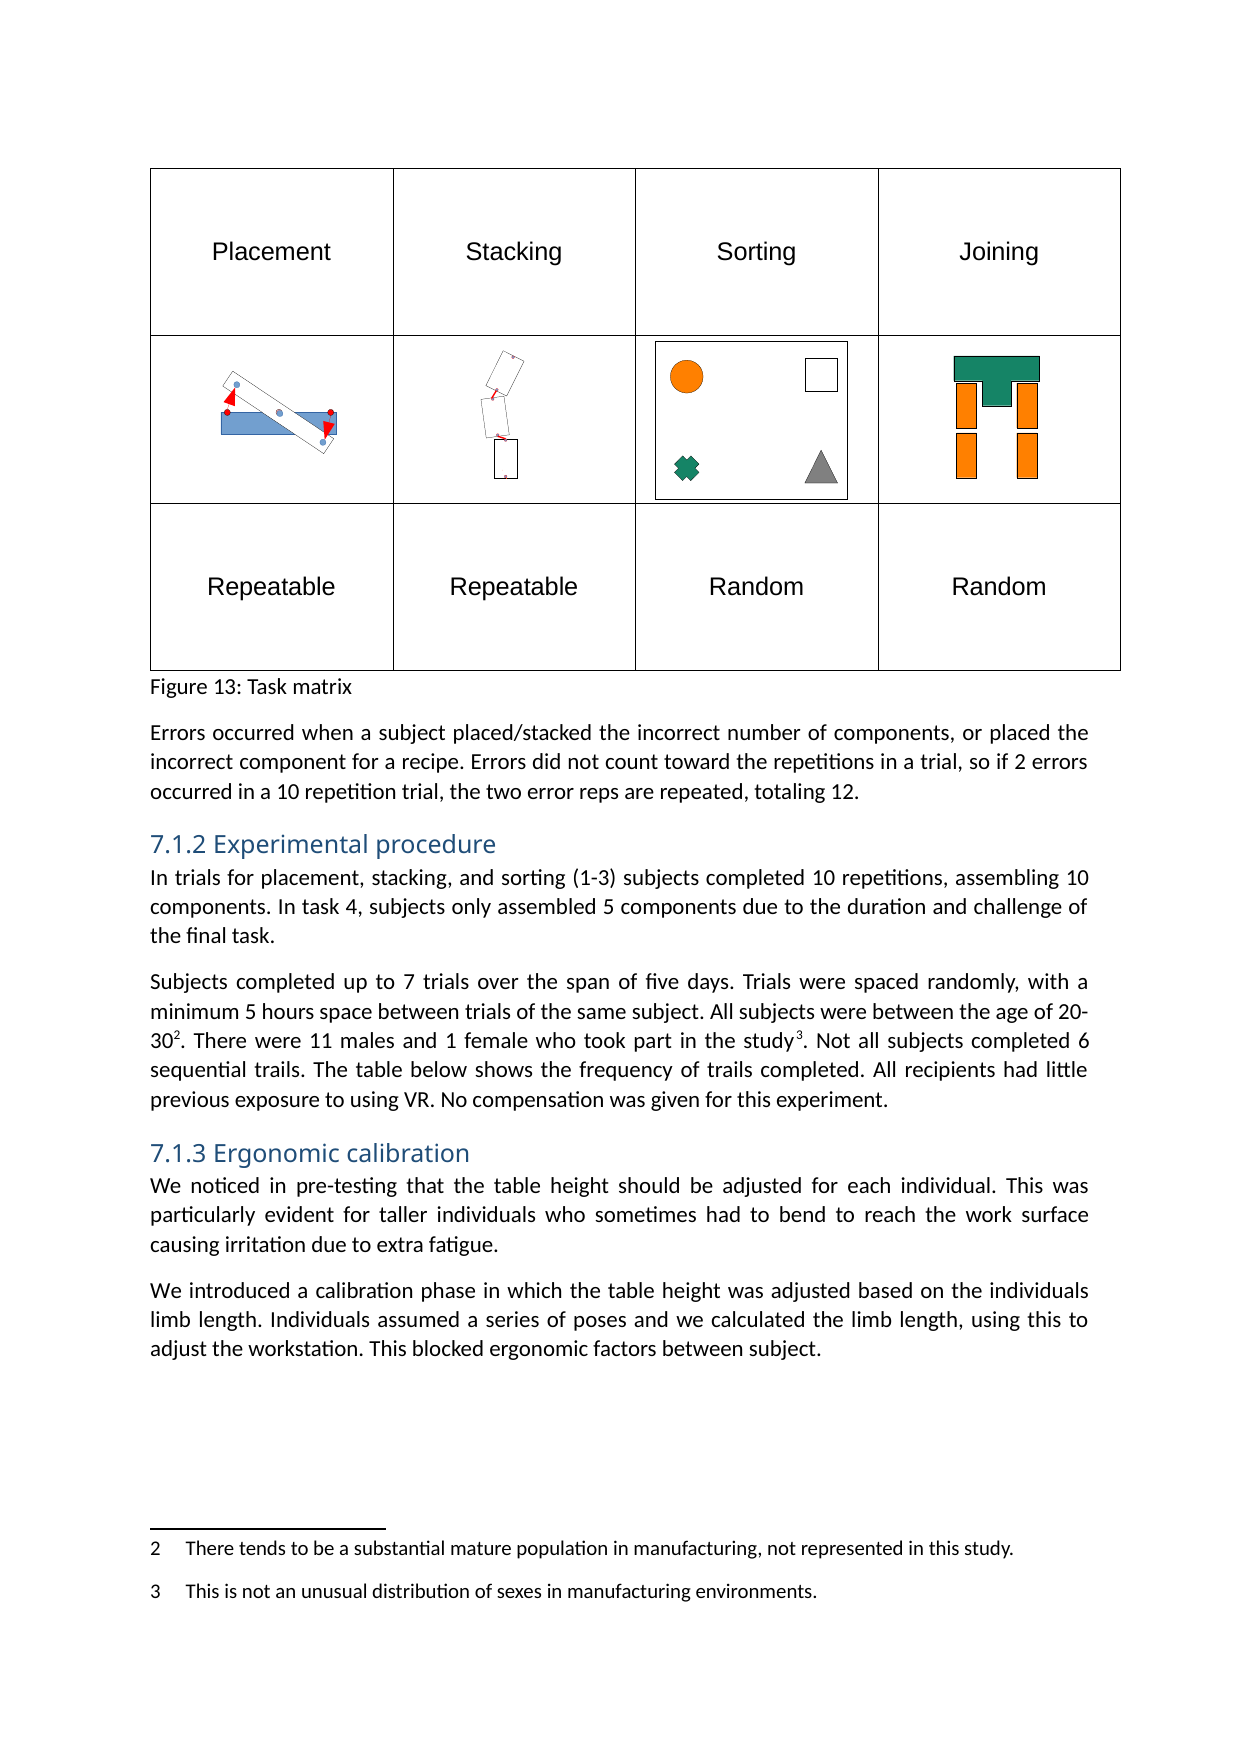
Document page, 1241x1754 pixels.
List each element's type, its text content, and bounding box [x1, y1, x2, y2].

subtitle Ergonomic calibration [150, 1135, 1090, 1169]
text Figure 13: Task matrix [636, 504, 878, 670]
text Figure 13: Task matrix [150, 150, 1090, 168]
text Figure 13: Task matrix [879, 169, 1090, 335]
text Figure 13: Task matrix [394, 336, 635, 503]
text Figure 13: Task matrix [879, 504, 1090, 670]
subtitle Experimental procedure [150, 827, 1090, 861]
text We introduced a calibration phase in which the table height was adjusted based on the individuals limb length. Individuals assumed a series of poses and we calculated the limb length, using this to adjust the workstation. This blocked ergonomic factors between subject. [150, 1276, 1090, 1362]
text Figure 13: Task matrix [636, 336, 878, 503]
text Figure 13: Task matrix [151, 504, 393, 670]
text We noticed in pre-testing that the table height should be adjusted for each individual. This was particularly evident for taller individuals who sometimes had to bend to reach the work surface causing irritation due to extra fatigue. [150, 1171, 1090, 1258]
text This is not an unusual distribution of sexes in manufacturing environments. [150, 1578, 1090, 1604]
text Figure 13: Task matrix [879, 336, 1090, 503]
text In trials for placement, stacking, and sorting (1-3) subjects completed 10 repetitions, assembling 10 components. In task 4, subjects only assembled 5 components due to the duration and challenge of the final task. [150, 863, 1090, 949]
text Figure 13: Task matrix [150, 671, 1090, 700]
text Subjects completed up to 7 trials over the span of five days. Trials were spaced randomly, with a minimum 5 hours space between trials of the same subject. All subjects were between the age of 20-30. There were 11 males and 1 female who took part in the study. Not all subjects completed 6 sequential trails. The table below shows the frequency of trails completed. All recipients had little previous exposure to using VR. No compensation was given for this experiment. [150, 967, 1090, 1113]
text Errors occurred when a subject placed/stacked the incorrect number of components, or placed the incorrect component for a recipe. Errors did not count toward the repetitions in a trial, so if 2 errors occurred in a 10 repetition trial, the two error reps are repeated, totaling 12. [150, 718, 1090, 805]
text Figure 13: Task matrix [636, 169, 878, 335]
text Figure 13: Task matrix [394, 504, 635, 670]
text Figure 13: Task matrix [151, 169, 393, 335]
text There tends to be a substantial mature population in manufacturing, not represented in this study. [150, 1535, 1090, 1561]
text Figure 13: Task matrix [394, 169, 635, 335]
text Figure 13: Task matrix [151, 336, 393, 503]
